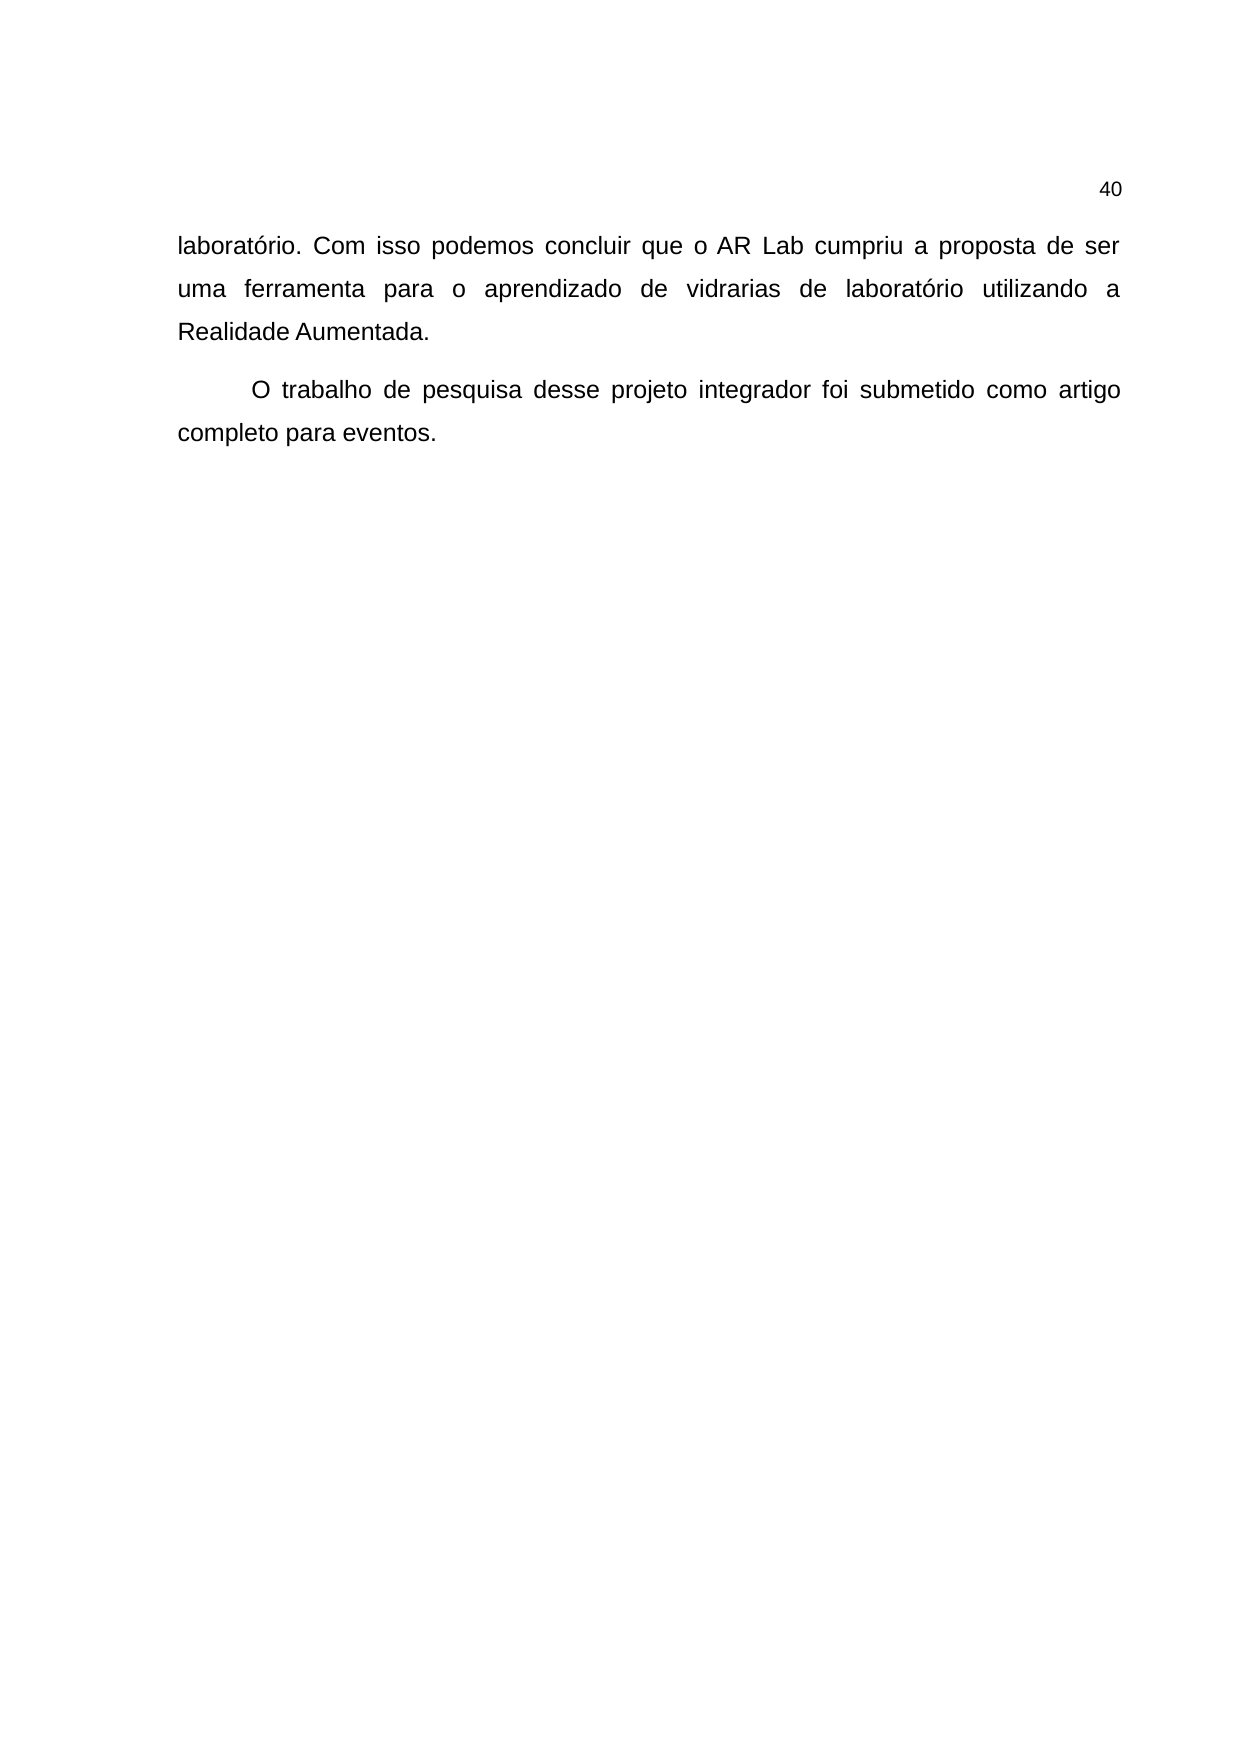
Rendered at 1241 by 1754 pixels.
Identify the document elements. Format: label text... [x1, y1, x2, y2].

text laboratório. Com isso podemos concluir que o AR Lab cumpriu a proposta de ser uma ferramenta para o aprendizado de vidrarias de laboratório utilizando a Realidade Aumentada. [177, 231, 1122, 346]
text O trabalho de pesquisa desse projeto integrador foi submetido como artigo completo para eventos. [177, 374, 1122, 446]
